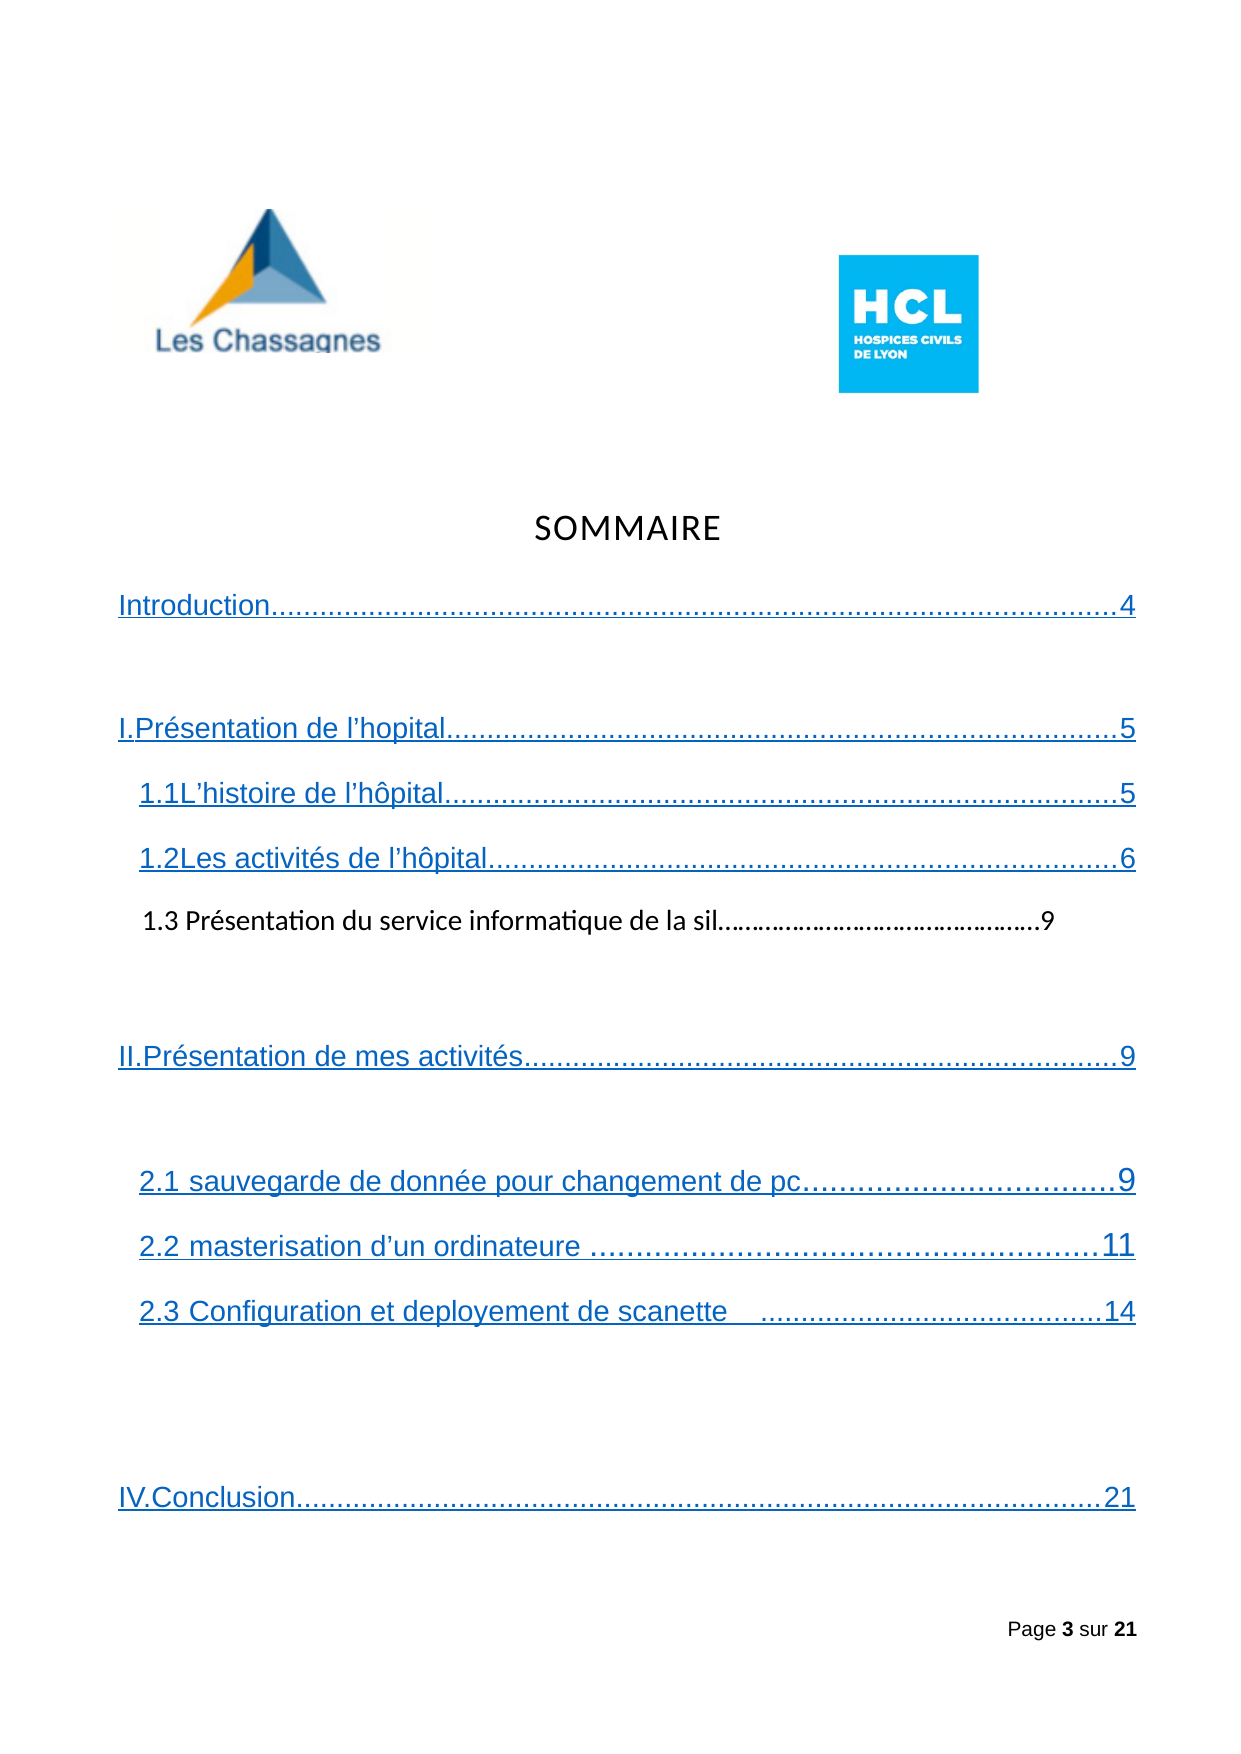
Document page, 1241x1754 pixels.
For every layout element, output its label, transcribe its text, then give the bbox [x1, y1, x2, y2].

text IV. Conclusion 21 [118, 1476, 1137, 1514]
text I. Présentation de l’hopital 5 [118, 707, 1137, 746]
text Introduction 4 [118, 587, 1137, 621]
text 1.1 L’histoire de l’hôpital 5 [139, 772, 1137, 811]
text SOMMAIRE [103, 503, 1137, 549]
text 1.2 Les activités de l’hôpital 6 [139, 837, 1137, 876]
text 1.3 Présentation du service informatique de la sil…………………………………………9 [118, 902, 1137, 938]
text 2.3 Configuration et deployement de scanette 14 [139, 1290, 1137, 1329]
text 2.1 sauvegarde de donnée pour changement de pc 9 [139, 1160, 1137, 1199]
text II. Présentation de mes activités 9 [118, 1035, 1137, 1073]
text 2.2 masterisation d’un ordinateure 11 [139, 1225, 1137, 1264]
